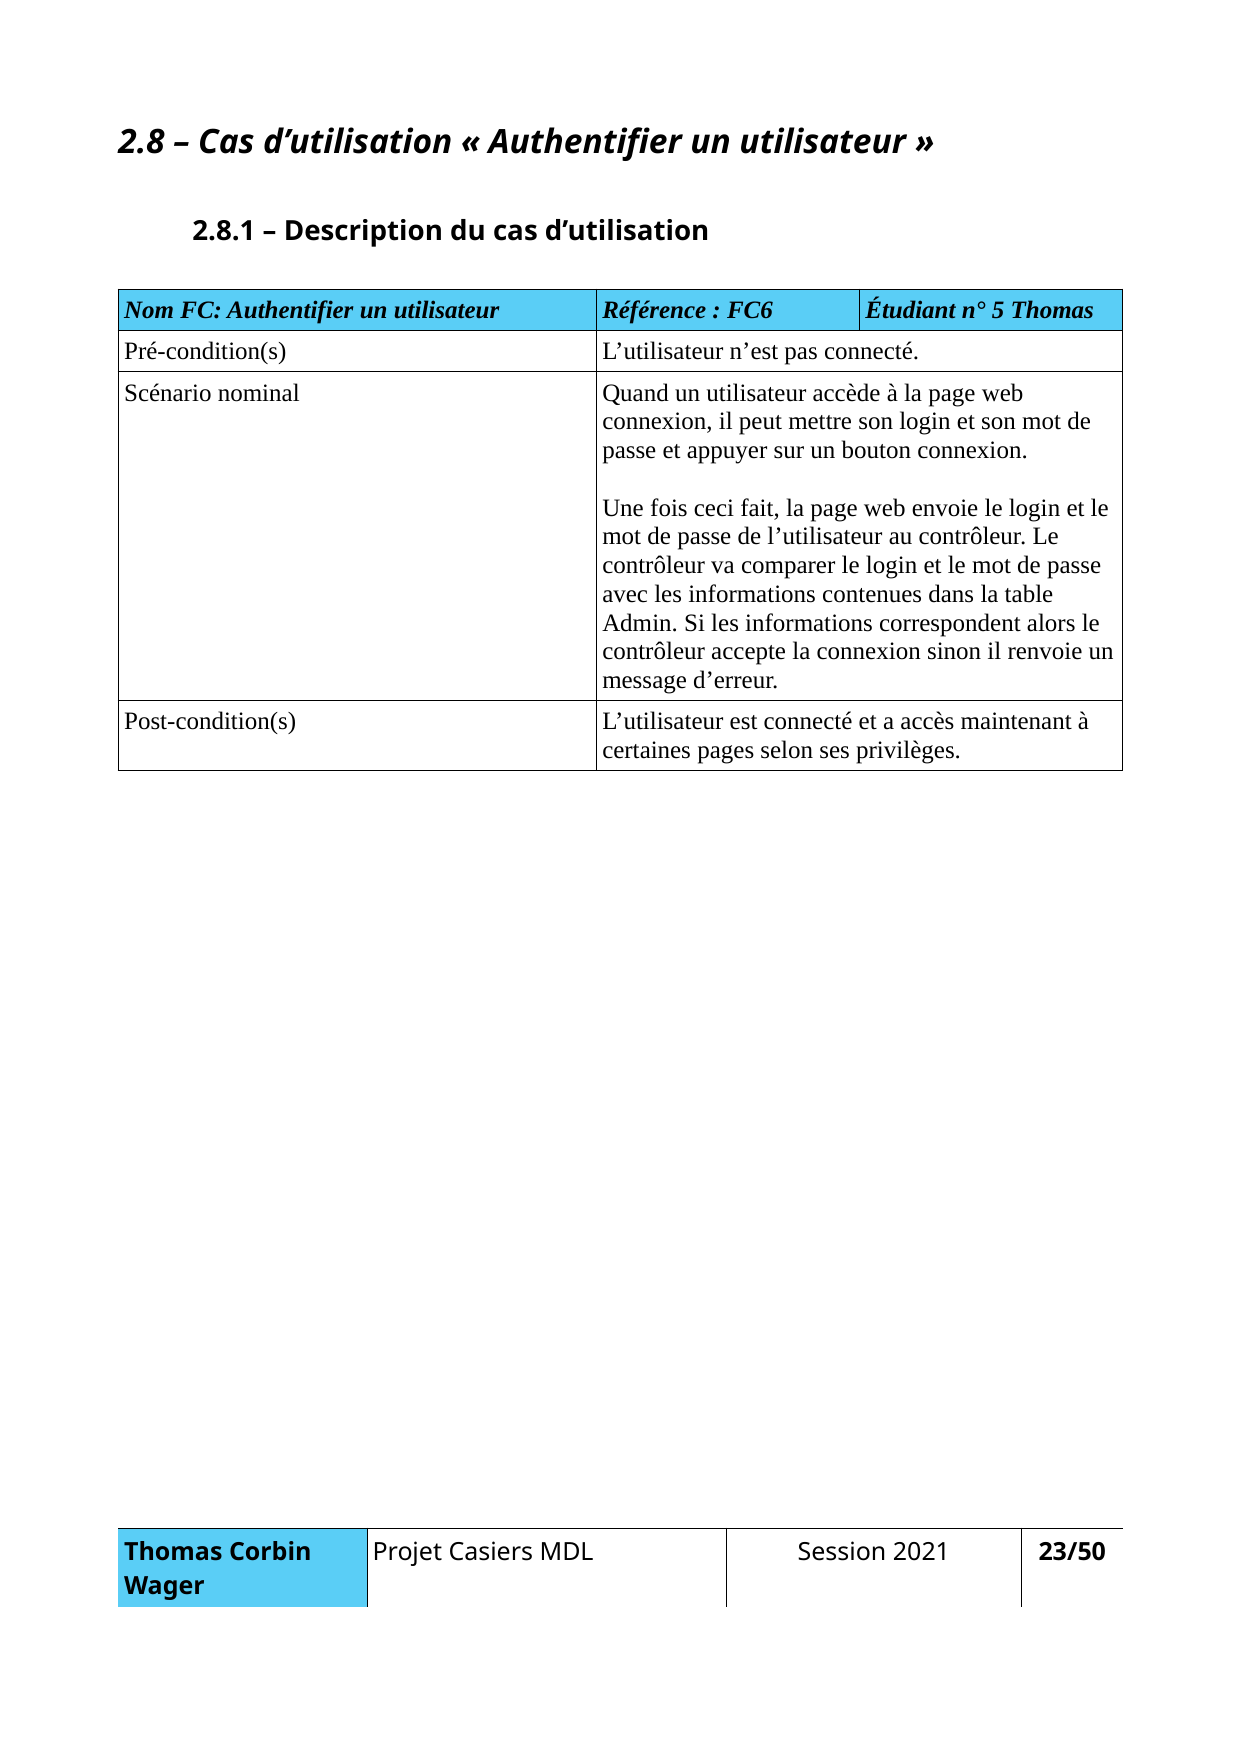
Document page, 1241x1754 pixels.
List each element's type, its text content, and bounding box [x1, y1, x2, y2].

table_cell Post-condition(s) [119, 701, 596, 770]
table_cell Pré-condition(s) [119, 331, 596, 371]
table_cell Scénario nominal [119, 372, 596, 700]
table_cell Quand un utilisateur accède à la page web connexion, il peut mettre son login et son mot de passe et appuyer sur un bouton connexion. Une fois ceci fait, la page web envoie le login et le mot de passe de l’utilisateur au contrôleur. Le contrôleur va comparer le login et le mot de passe avec les informations contenues dans la table Admin. Si les informations correspondent alors le contrôleur accepte la connexion sinon il renvoie un message d’erreur. [597, 372, 1122, 700]
table_header Référence : FC6 [597, 290, 859, 330]
table_cell L’utilisateur est connecté et a accès maintenant à certaines pages selon ses privilèges. [597, 701, 1122, 770]
table_header Nom FC: Authentifier un utilisateur [119, 290, 596, 330]
subtitle 2.8.1 – Description du cas d’utilisation [118, 210, 1122, 248]
table_cell L’utilisateur n’est pas connecté. [597, 331, 1122, 371]
table_header Étudiant n° 5 Thomas [860, 290, 1122, 330]
subtitle 2.8 – Cas d’utilisation « Authentifier un utilisateur » [118, 118, 1122, 164]
